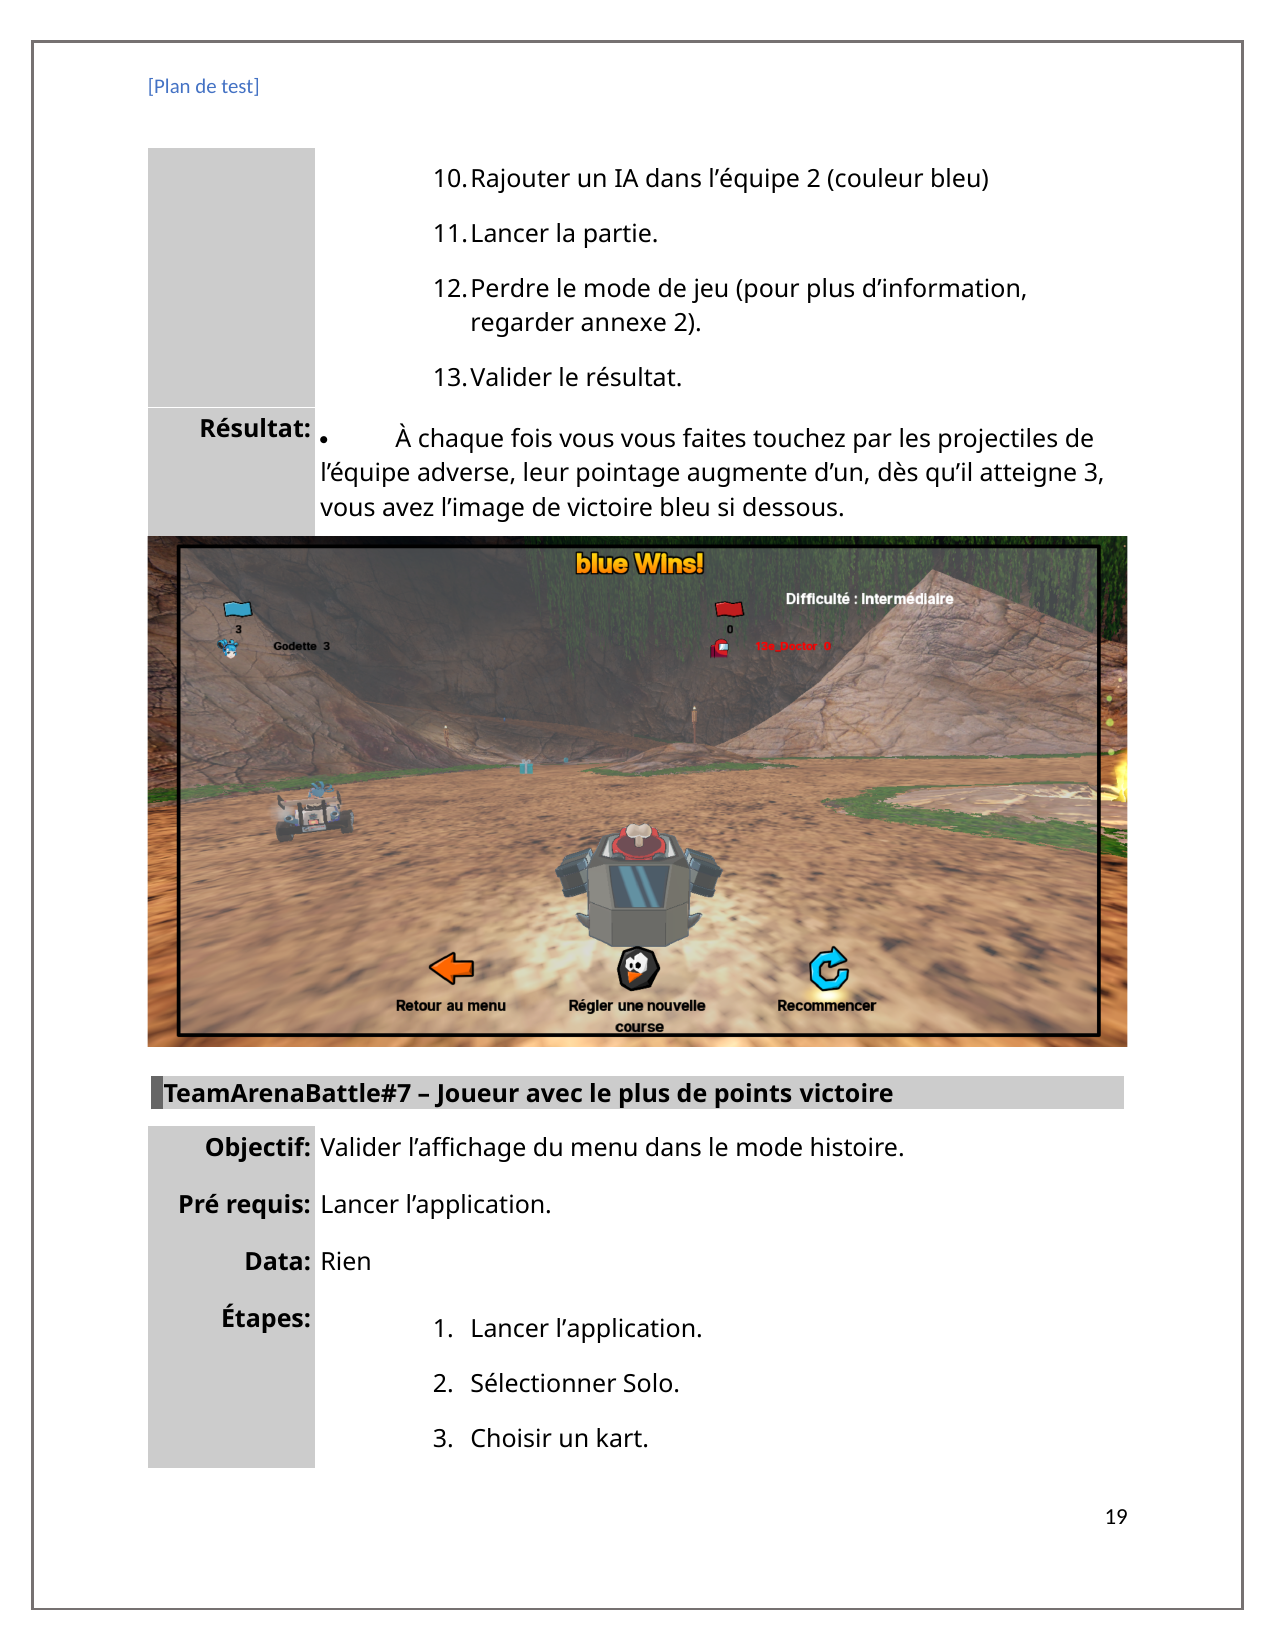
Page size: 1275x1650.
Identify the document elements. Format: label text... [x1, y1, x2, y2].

table_cell Pré requis: [148, 1183, 315, 1240]
table_cell Rien [315, 1240, 1127, 1297]
table_cell Lancer l’application. [315, 1183, 1127, 1240]
subtitle TeamArenaBattle#7 – Joueur avec le plus de points victoire [163, 1076, 1124, 1109]
table_cell À chaque fois vous vous faites touchez par les projectiles de l’équipe adverse, leur pointage augmente d’un, dès qu’il atteigne 3, vous avez l’image de victoire bleu si dessous. [315, 408, 1127, 536]
table_cell Étapes: [148, 1297, 315, 1468]
table_header Valider l’affichage du menu dans le mode histoire. [315, 1126, 1127, 1183]
table_cell Lancer l’application. Sélectionner Solo. Choisir un kart. Sélectionné Team arena battle. Sélectionner la couleur rouge et cliquer sur continuer. Sélectionner une carte. Sélectionner le mode de jeu « Joueur avec le plus de points ». Réduire le « temps maximal » à 0. Mettre le « nombre de points pour gagner » à 3. Rajouter un IA dans l’équipe 2 (couleur bleu) et l’équipe 1 (couleur rouge). Lancer la partie. Gagner le mode de jeu (pour plus d’information, regarder annexe 2). Valider le résultat. [315, 1297, 1127, 1468]
table_cell [148, 148, 315, 407]
table_cell Data: [148, 1240, 315, 1297]
table_cell Résultat: [148, 408, 315, 536]
table_cell Lancer l’application. Sélectionner Solo. Choisir un kart. Sélectionné Team arena battle. Sélectionner la couleur rouge et cliquer sur continuer. Sélectionner une carte. Sélectionner le mode de jeu « Points d’équipe ». Réduire le « temps maximal » à 0. Mettre le « nombre de points pour gagner » à 3. Rajouter un IA dans l’équipe 2 (couleur bleu) Lancer la partie. Perdre le mode de jeu (pour plus d’information, regarder annexe 2). Valider le résultat. [315, 148, 1127, 407]
table_header Objectif: [148, 1126, 315, 1183]
